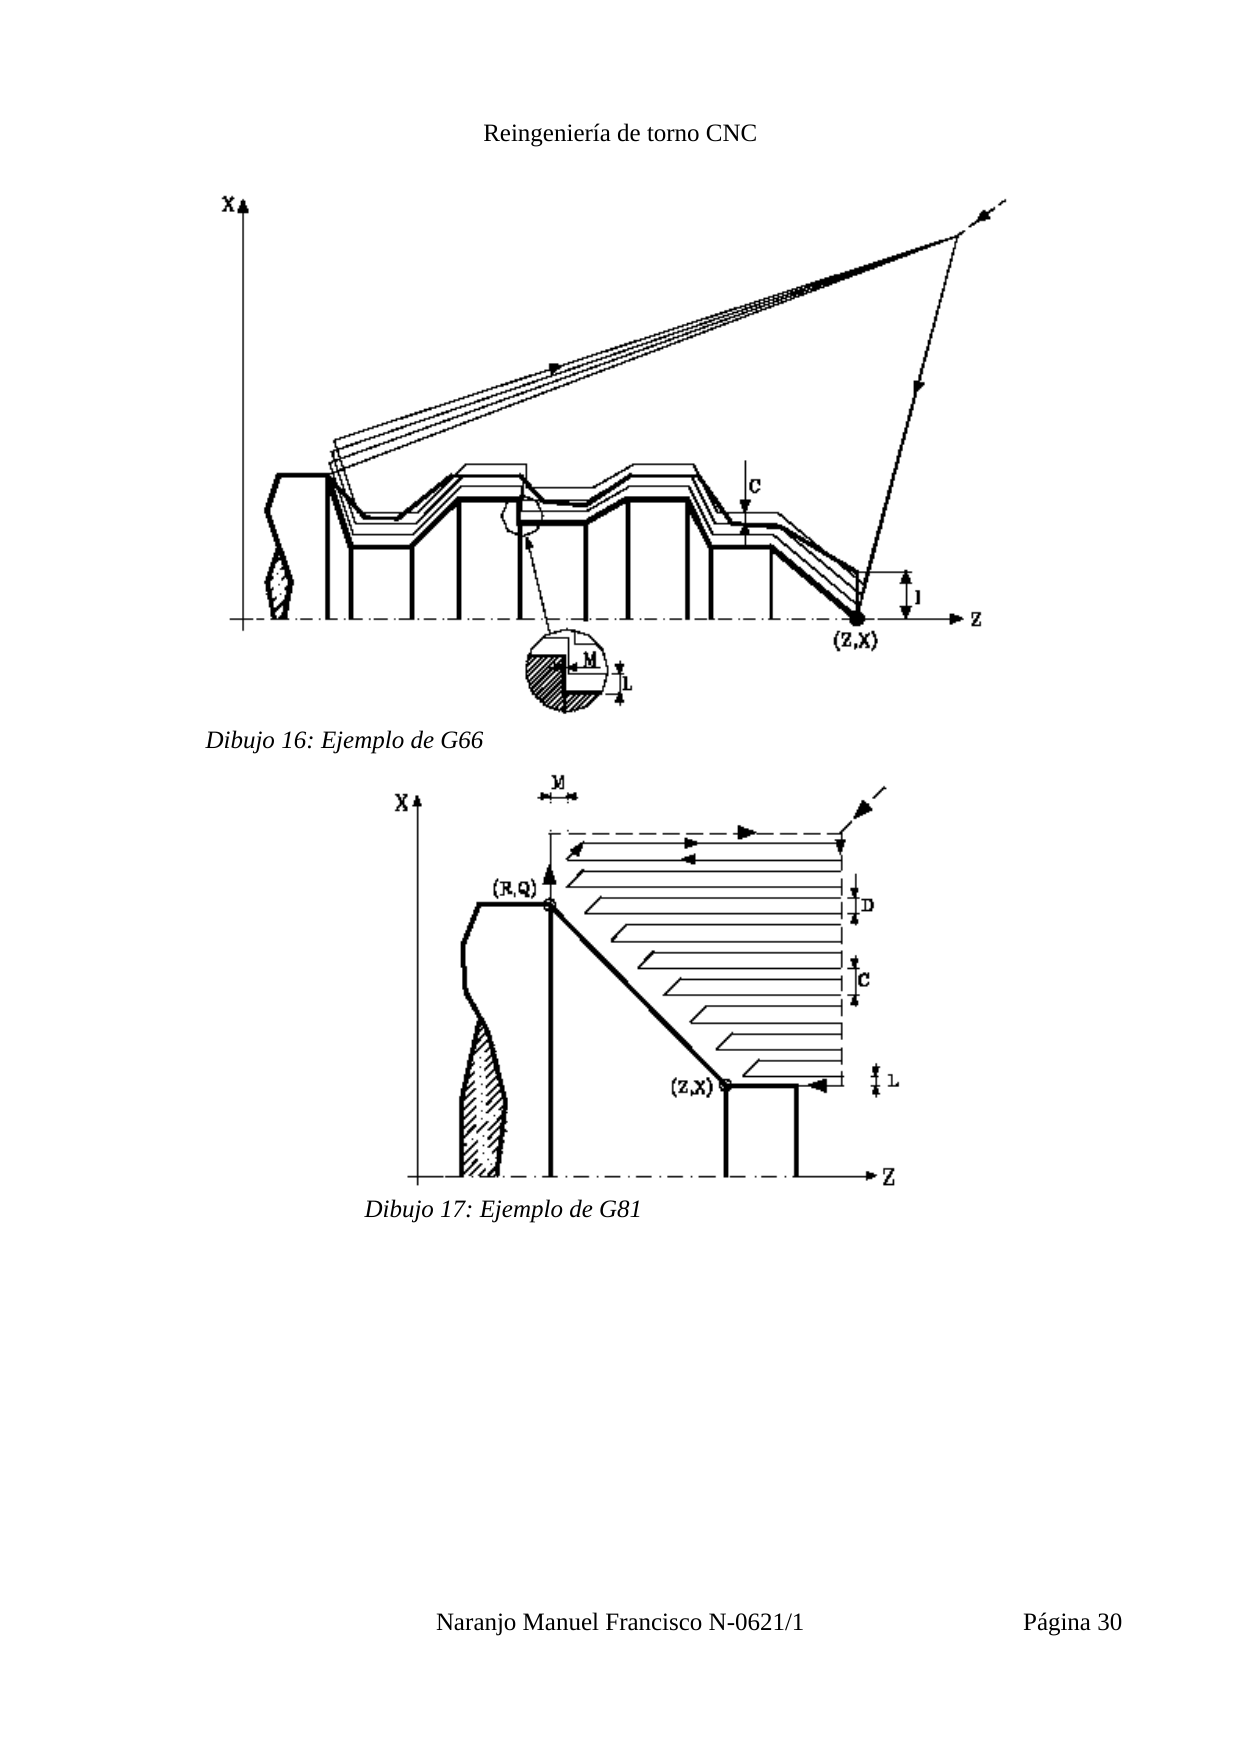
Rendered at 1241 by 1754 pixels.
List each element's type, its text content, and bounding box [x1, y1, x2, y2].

picture [205, 190, 1035, 725]
text Dibujo 16: Ejemplo de G66 [205, 725, 1035, 754]
picture [364, 766, 907, 1195]
text Dibujo 17: Ejemplo de G81 [364, 1195, 906, 1223]
